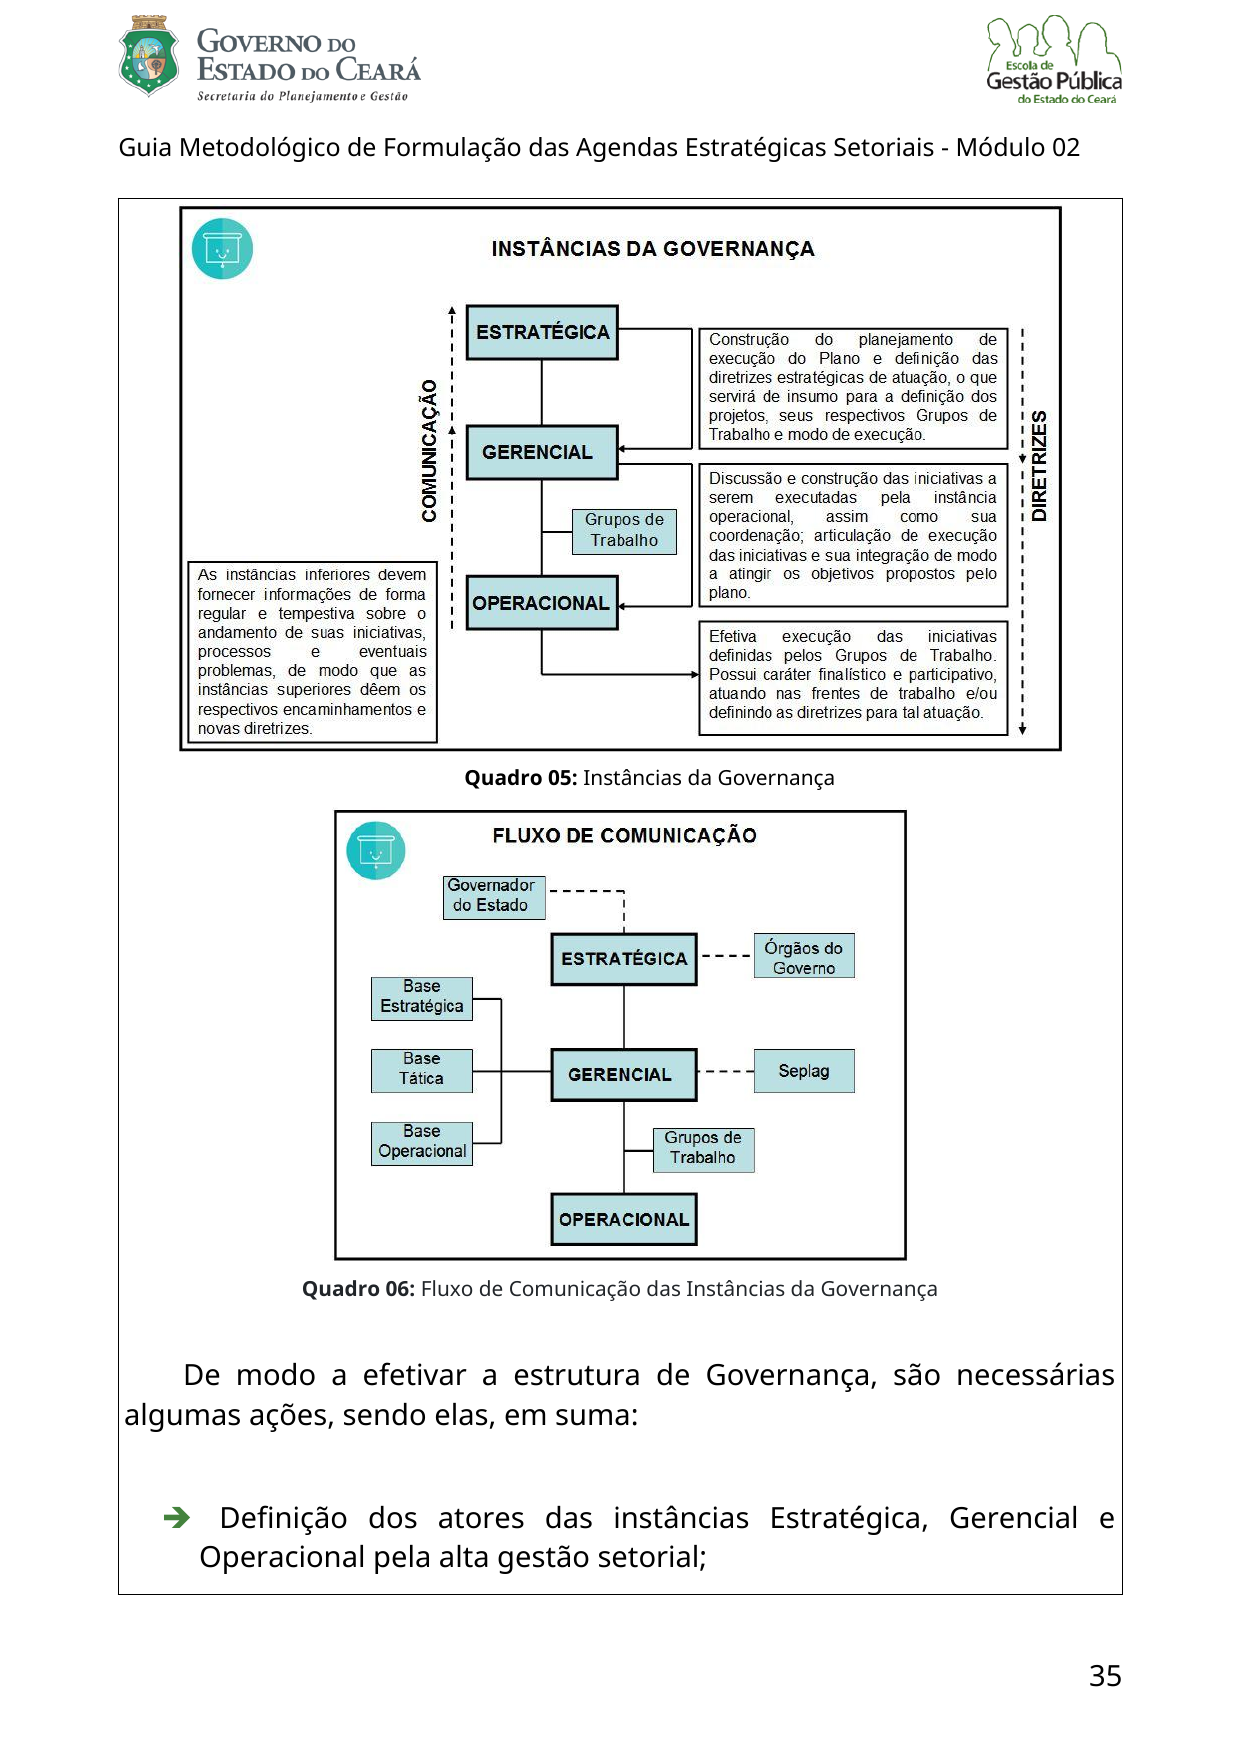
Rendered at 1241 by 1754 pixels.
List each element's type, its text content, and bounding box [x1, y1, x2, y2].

picture [332, 807, 909, 1263]
table_cell Instância Gerencial: deve fornecer todas as informações solicitadas, em datas preestabelecidas ou quando houver necessidade. Quadro 05: Instâncias da Governança Quadro 06: Fluxo de Comunicação das Instâncias da Governança De modo a efetivar a estrutura de Governança, são necessárias algumas ações, sendo elas, em suma: Definição dos atores das instâncias Estratégica, Gerencial e Operacional pela alta gestão setorial; Construção de um decreto, instituindo a estrutura de governança, assim como as competências e atribuições dos atores envolvidos, e eventuais portarias necessárias para a nomeação dos membros (a alta gestão deve implementar e manter os mecanismos estabelecidos por meio desse decreto). Apresentou-se aqui uma estrutura de Governança simples, de modo a fornecer uma ideia geral da organização desse mecanismo de controle da execução do Plano. Entende-se que sua configuração é adaptável, sendo, por exemplo, aquela necessária à implementação de uma política pública estadual muito diferente, mais robusta e ramificada, do que uma voltada à melhoria de um processo interno. [119, 199, 1122, 1594]
picture [178, 204, 1063, 752]
picture [118, 15, 1122, 103]
